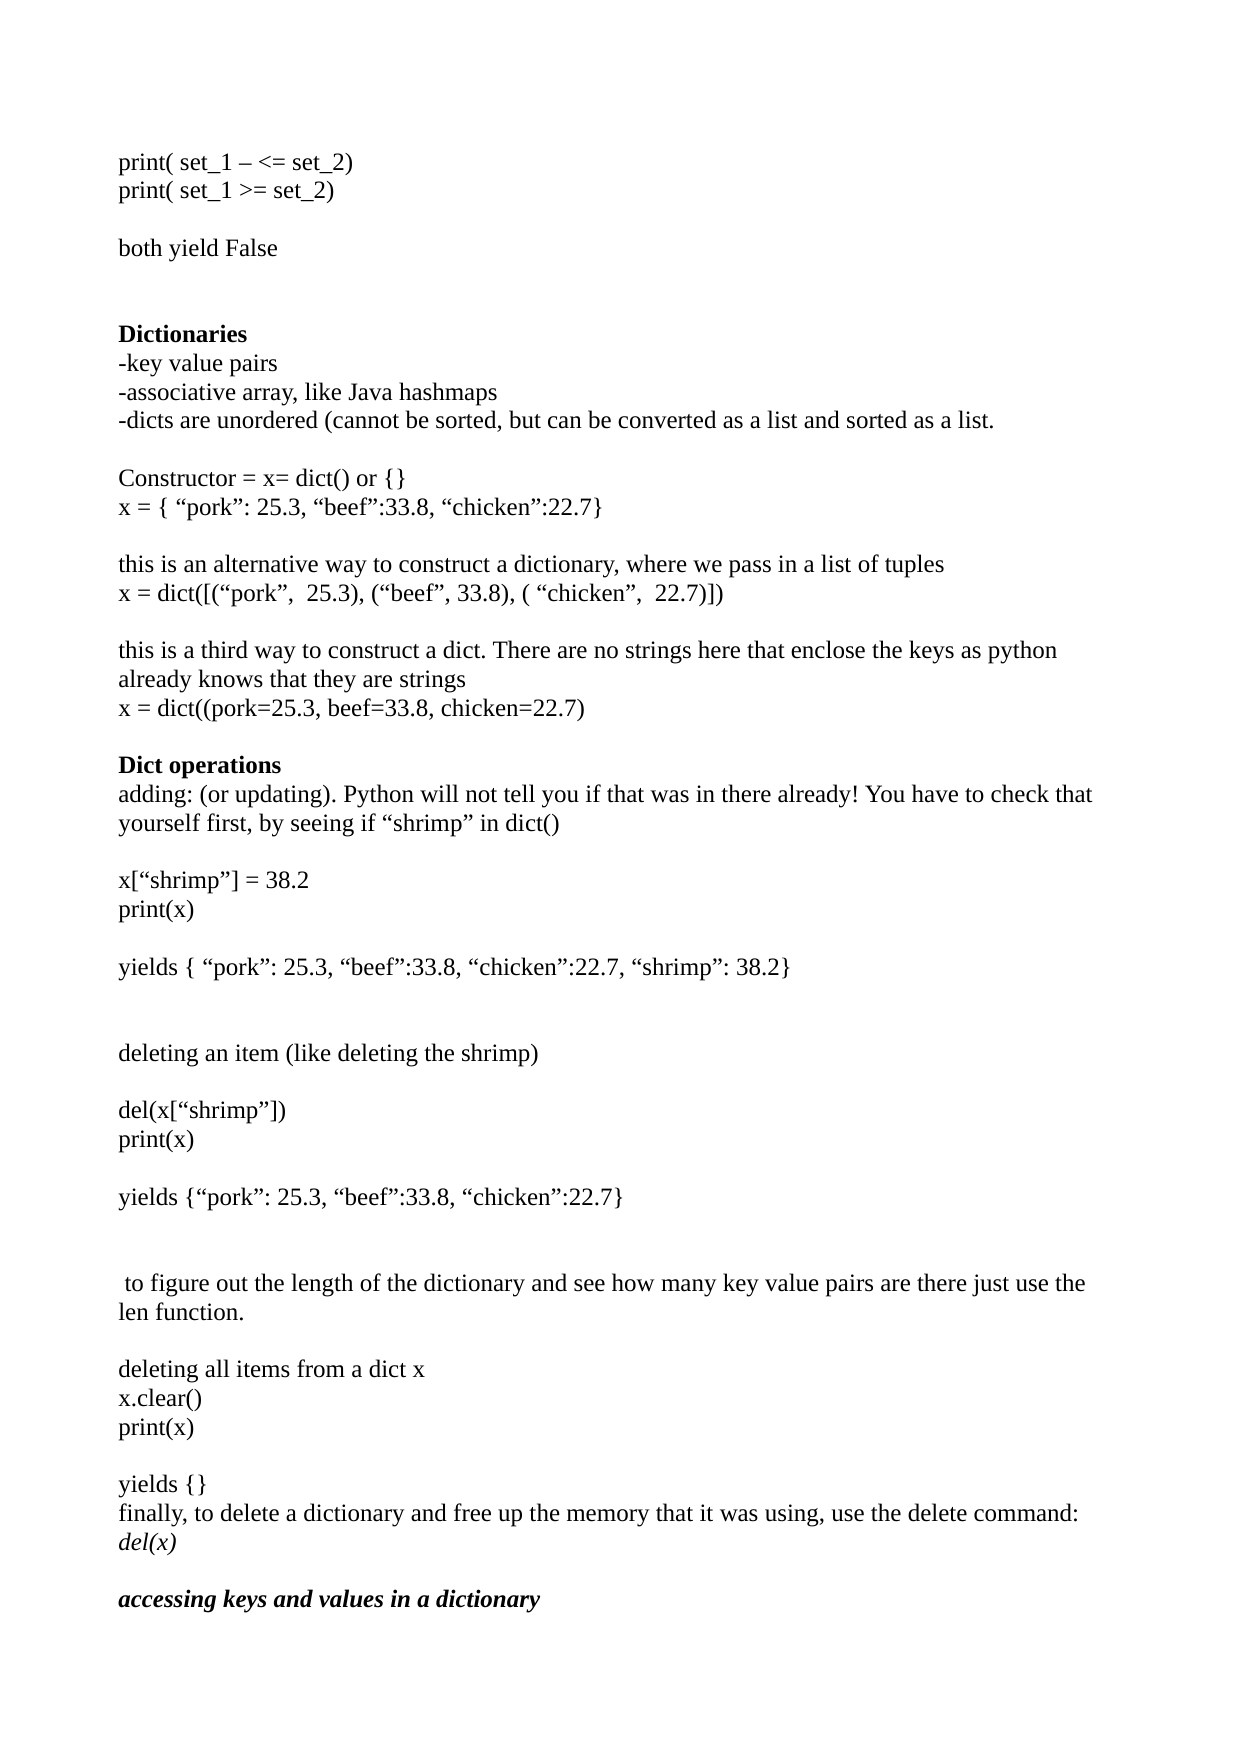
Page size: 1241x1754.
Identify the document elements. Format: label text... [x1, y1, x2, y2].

text print(x) [118, 894, 1122, 923]
text yields { “pork”: 25.3, “beef”:33.8, “chicken”:22.7, “shrimp”: 38.2} [118, 952, 1122, 981]
text print(x) [118, 1412, 1122, 1441]
text x = dict([(“pork”, 25.3), (“beef”, 33.8), ( “chicken”, 22.7)]) [118, 578, 1122, 607]
text Dict operations [118, 751, 1122, 779]
text -key value pairs [118, 348, 1122, 377]
text x = { “pork”: 25.3, “beef”:33.8, “chicken”:22.7} [118, 492, 1122, 521]
text both yield False [118, 233, 1122, 262]
text this is an alternative way to construct a dictionary, where we pass in a list of tuples [118, 549, 1122, 578]
text adding: (or updating). Python will not tell you if that was in there already! You have to check that yourself first, by seeing if “shrimp” in dict() [118, 779, 1122, 837]
text -associative array, like Java hashmaps [118, 377, 1122, 406]
text del(x[“shrimp”]) [118, 1096, 1122, 1124]
text finally, to delete a dictionary and free up the memory that it was using, use the delete command: [118, 1498, 1122, 1527]
text yields {“pork”: 25.3, “beef”:33.8, “chicken”:22.7} [118, 1182, 1122, 1211]
text deleting an item (like deleting the shrimp) [118, 1038, 1122, 1067]
text print( set_1 – <= set_2) [118, 147, 1122, 176]
text yields {} [118, 1469, 1122, 1498]
text accessing keys and values in a dictionary [118, 1584, 1122, 1613]
text this is a third way to construct a dict. There are no strings here that enclose the keys as python already knows that they are strings [118, 636, 1122, 693]
text del(x) [118, 1527, 1122, 1556]
text deleting all items from a dict x [118, 1354, 1122, 1383]
text x[“shrimp”] = 38.2 [118, 866, 1122, 894]
text print( set_1 >= set_2) [118, 176, 1122, 204]
text print(x) [118, 1124, 1122, 1153]
text Dictionaries [118, 319, 1122, 348]
text to figure out the length of the dictionary and see how many key value pairs are there just use the len function. [118, 1268, 1122, 1326]
text x.clear() [118, 1383, 1122, 1412]
text x = dict((pork=25.3, beef=33.8, chicken=22.7) [118, 693, 1122, 722]
text Constructor = x= dict() or {} [118, 463, 1122, 492]
text -dicts are unordered (cannot be sorted, but can be converted as a list and sorted as a list. [118, 406, 1122, 434]
